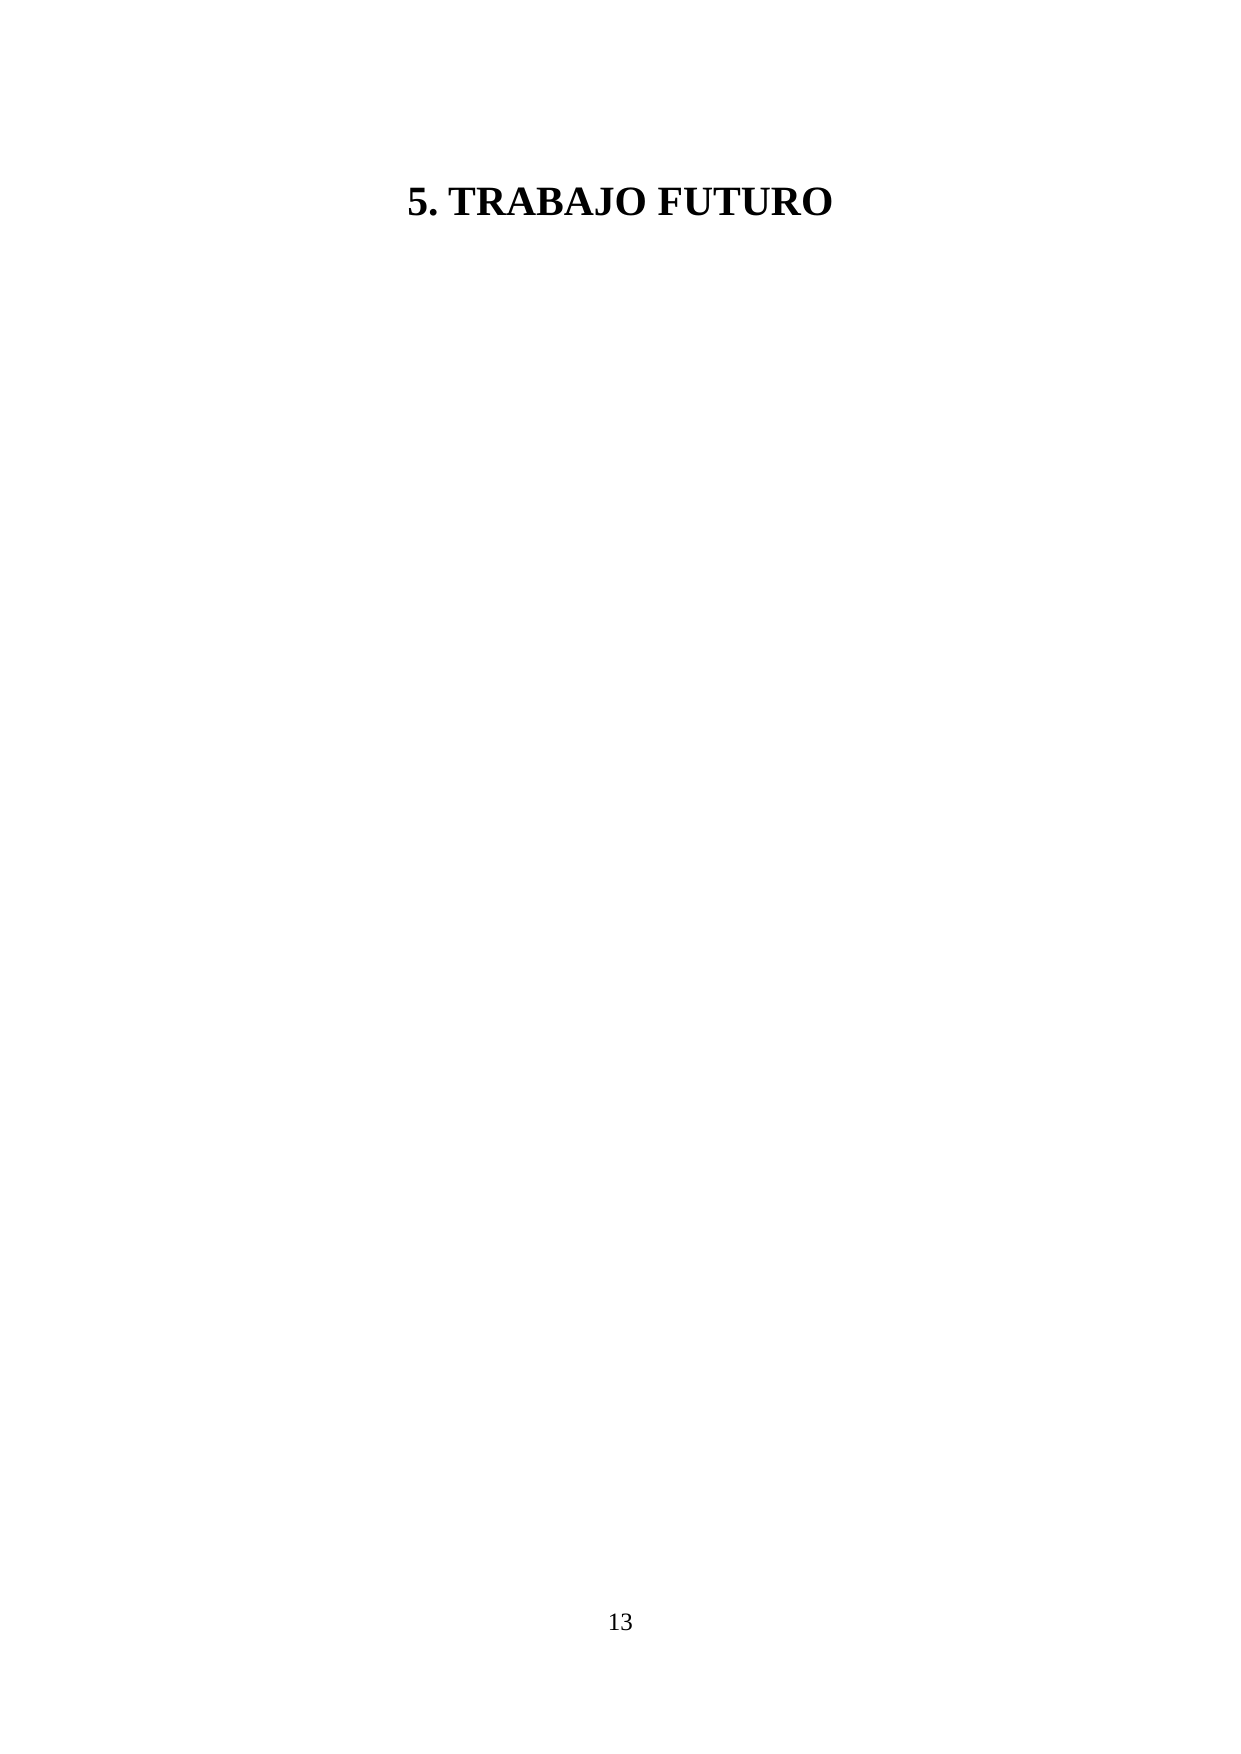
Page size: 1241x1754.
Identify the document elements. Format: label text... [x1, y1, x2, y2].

text 5. TRABAJO FUTURO [118, 176, 1122, 224]
